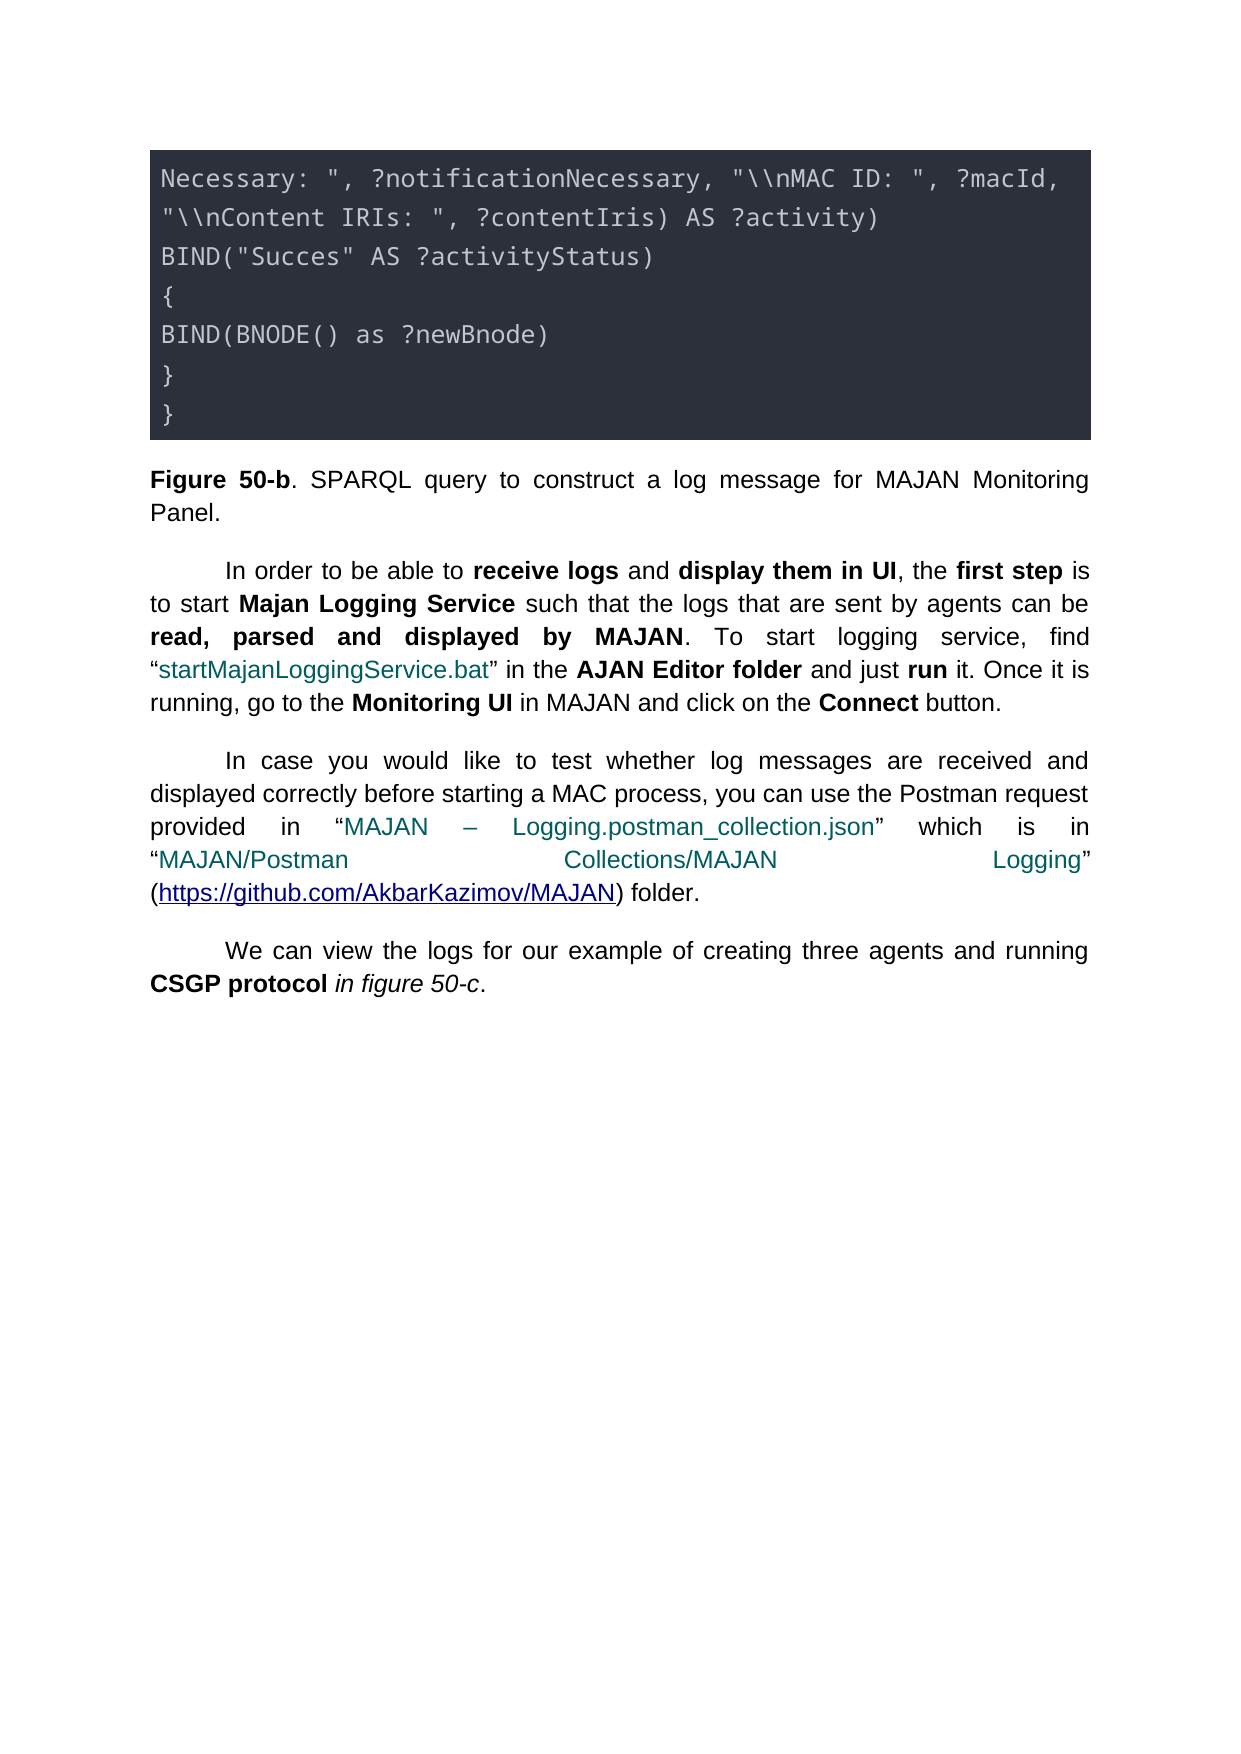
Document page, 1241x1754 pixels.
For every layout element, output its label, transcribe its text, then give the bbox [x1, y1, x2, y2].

text In order to be able to receive logs and display them in UI, the first step is to start Majan Logging Service such that the logs that are sent by agents can be read, parsed and displayed by MAJAN. To start logging service, find “startMajanLoggingService.bat” in the AJAN Editor folder and just run it. Once it is running, go to the Monitoring UI in MAJAN and click on the Connect button. [150, 556, 1090, 717]
text Figure 50-b. SPARQL query to construct a log message for MAJAN Monitoring Panel. [150, 465, 1090, 527]
text In case you would like to test whether log messages are received and displayed correctly before starting a MAC process, you can use the Postman request provided in “MAJAN – Logging.postman_collection.json” which is in “MAJAN/Postman Collections/MAJAN Logging” (https://github.com/AkbarKazimov/MAJAN) folder. [150, 746, 1090, 907]
text We can view the logs for our example of creating three agents and running CSGP protocol in figure 50-c. [150, 936, 1090, 998]
table_header Necessary: ", ?notificationNecessary, "\\nMAC ID: ", ?macId, "\\nContent IRIs: ", ?contentIris) AS ?activity) BIND("Succes" AS ?activityStatus) { BIND(BNODE() as ?newBnode) } } [150, 150, 1091, 440]
